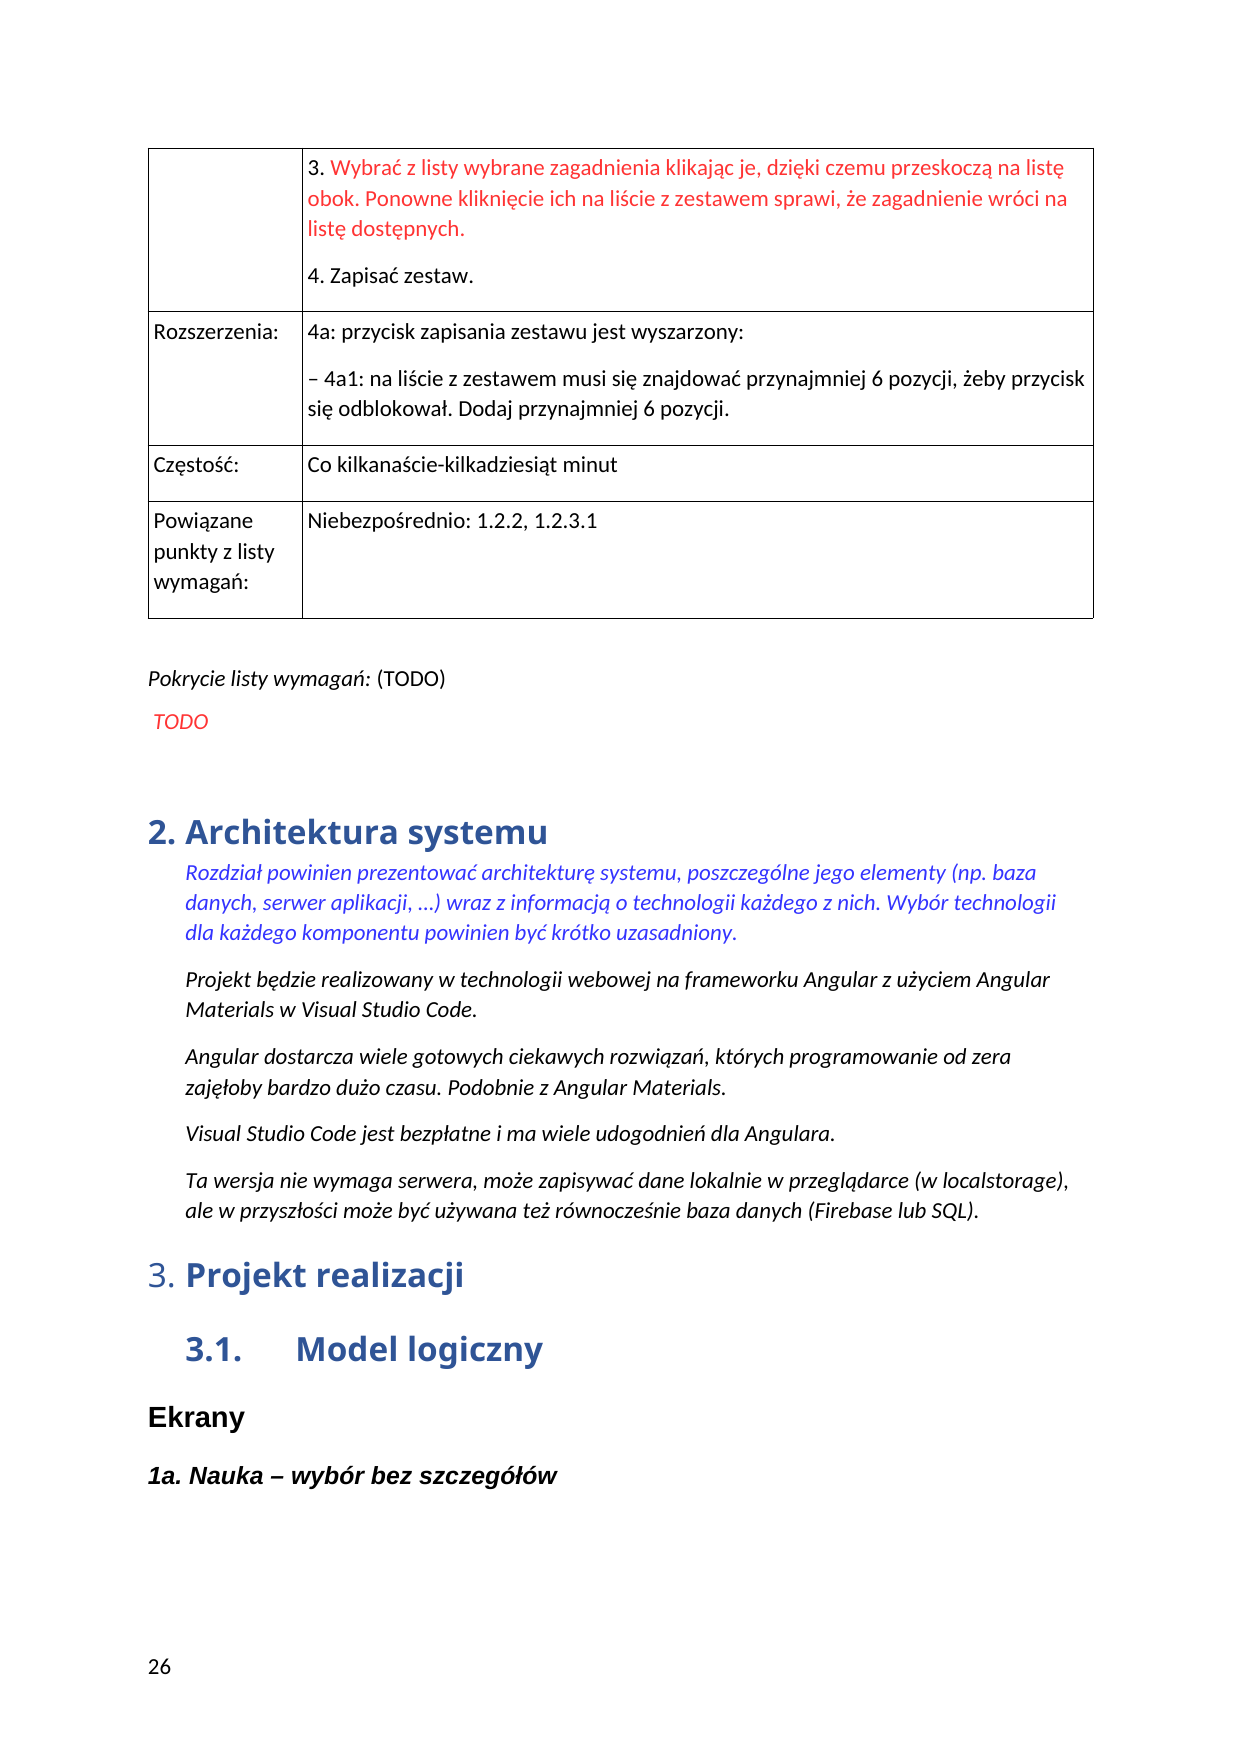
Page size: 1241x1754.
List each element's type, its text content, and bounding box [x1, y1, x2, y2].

list Angular dostarcza wiele gotowych ciekawych rozwiązań, których programowanie od zera zajęłoby bardzo dużo czasu. Podobnie z Angular Materials. [185, 1042, 1093, 1101]
list Ta wersja nie wymaga serwera, może zapisywać dane lokalnie w przeglądarce (w localstorage), ale w przyszłości może być używana też równocześnie baza danych (Firebase lub SQL). [185, 1166, 1093, 1225]
text Pokrycie listy wymagań: (TODO) [148, 664, 1093, 692]
table_cell Powiązane punkty z listy wymagań: [149, 502, 302, 617]
table_cell Rozszerzenia: [149, 312, 302, 444]
subtitle Ekrany [148, 1400, 1093, 1433]
table_cell Co kilkanaście-kilkadziesiąt minut [303, 446, 1093, 501]
table_cell 3. Wybrać z listy wybrane zagadnienia klikając je, dzięki czemu przeskoczą na listę obok. Ponowne kliknięcie ich na liście z zestawem sprawi, że zagadnienie wróci na listę dostępnych. 4. Zapisać zestaw. [303, 149, 1093, 311]
table_cell Niebezpośrednio: 1.2.2, 1.2.3.1 [303, 502, 1093, 617]
table_cell 4a: przycisk zapisania zestawu jest wyszarzony: – 4a1: na liście z zestawem musi się znajdować przynajmniej 6 pozycji, żeby przycisk się odblokował. Dodaj przynajmniej 6 pozycji. [303, 312, 1093, 444]
subtitle Model logiczny [185, 1326, 1093, 1371]
table_cell [149, 149, 302, 311]
subtitle 1a. Nauka – wybór bez szczegółów [148, 1461, 1093, 1489]
subtitle Projekt realizacji [148, 1252, 1093, 1297]
text TODO [148, 707, 1093, 735]
table_cell Częstość: [149, 446, 302, 501]
subtitle Architektura systemu [148, 809, 1093, 854]
list Visual Studio Code jest bezpłatne i ma wiele udogodnień dla Angulara. [185, 1119, 1093, 1148]
list Projekt będzie realizowany w technologii webowej na frameworku Angular z użyciem Angular Materials w Visual Studio Code. [185, 965, 1093, 1024]
list Rozdział powinien prezentować architekturę systemu, poszczególne jego elementy (np. baza danych, serwer aplikacji, …) wraz z informacją o technologii każdego z nich. Wybór technologii dla każdego komponentu powinien być krótko uzasadniony. [185, 858, 1093, 947]
